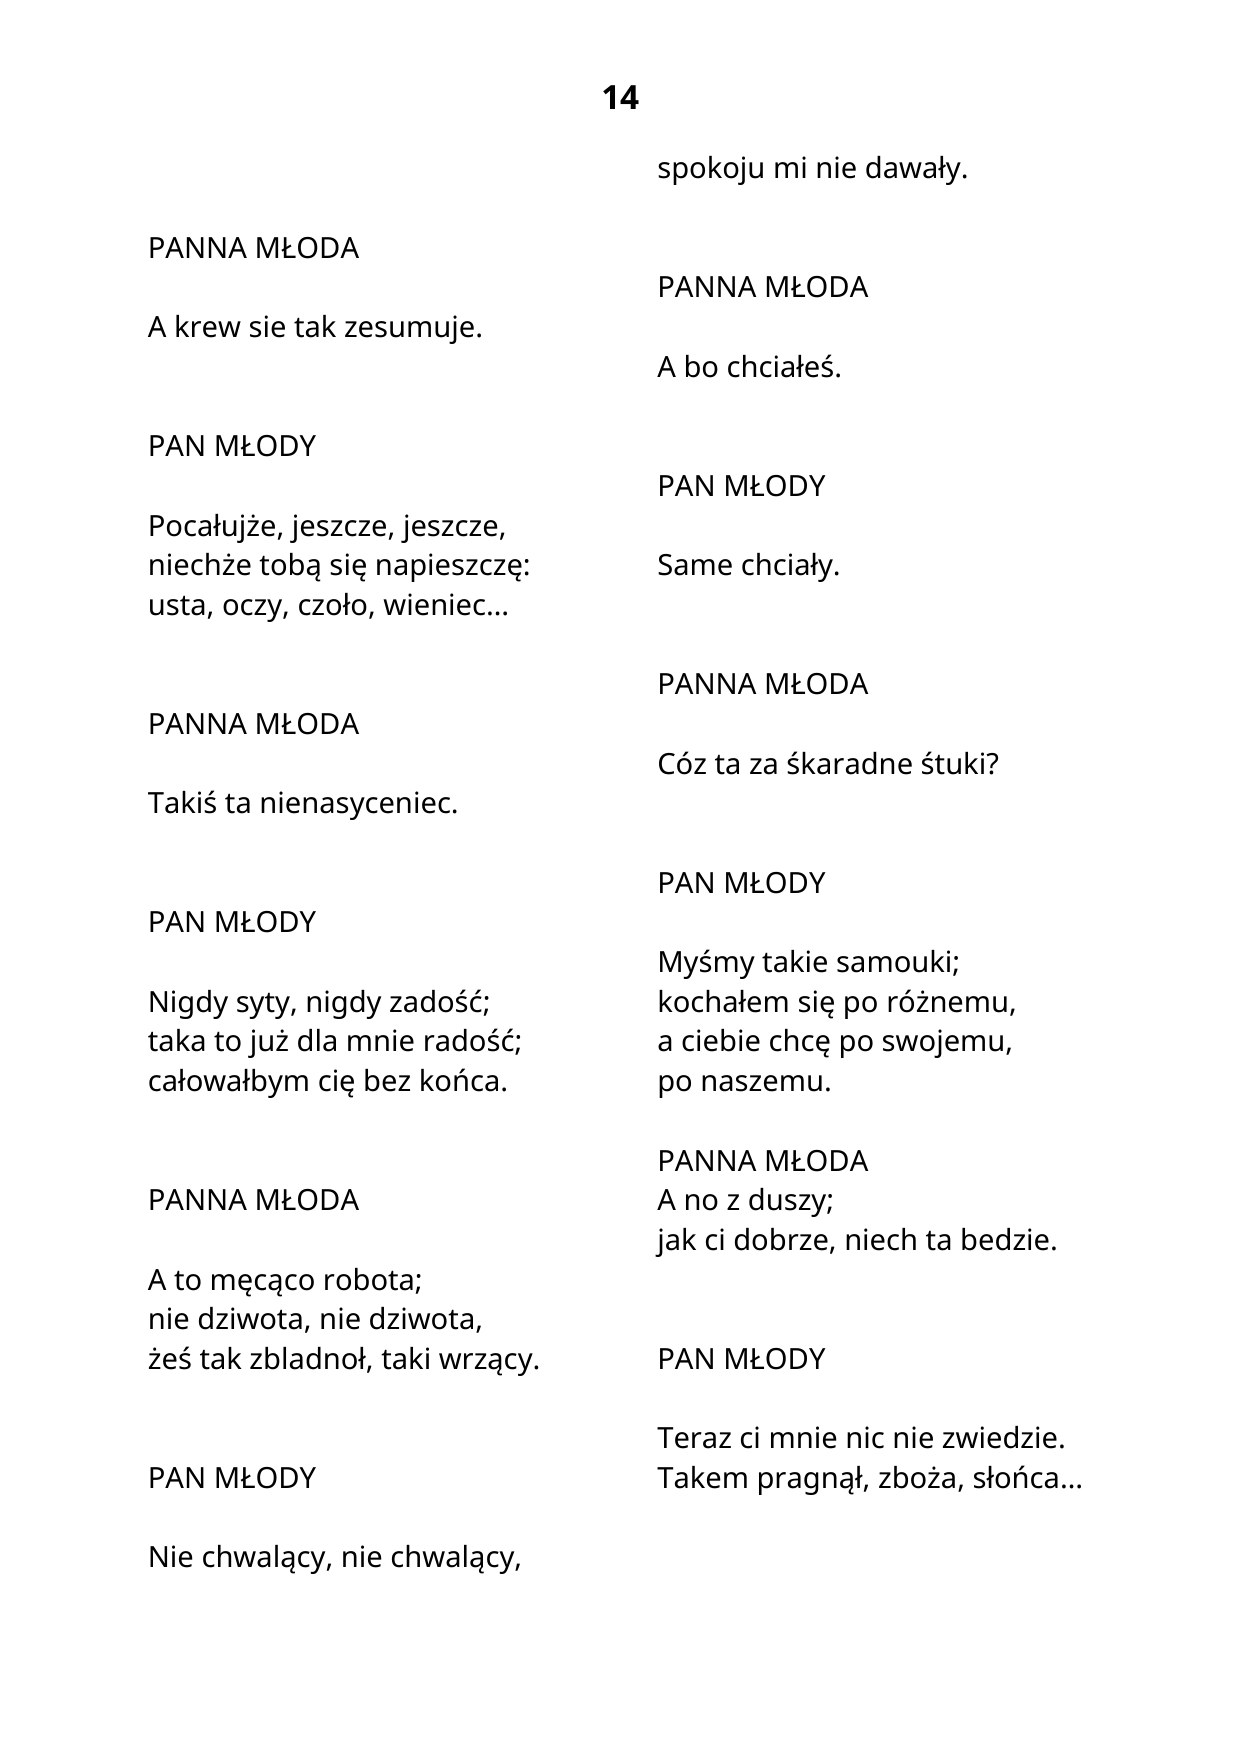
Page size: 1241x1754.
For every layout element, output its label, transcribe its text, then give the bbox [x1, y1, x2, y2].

text PAN MŁODY [148, 1457, 583, 1497]
text Myśmy takie samouki; [657, 941, 1093, 981]
text spokoju mi nie dawały. [657, 148, 1093, 187]
text a ciebie chcę po swojemu, [657, 1021, 1093, 1060]
text Pocałujże, jeszcze, jeszcze, [148, 505, 583, 544]
text A bo chciałeś. [657, 346, 1093, 386]
text nie dziwota, nie dziwota, [148, 1298, 583, 1338]
text A to męcąco robota; [148, 1259, 583, 1298]
text PANNA MŁODA [148, 703, 583, 743]
text Cóz ta za śkaradne śtuki? [657, 743, 1093, 783]
text niechże tobą się napieszczę: [148, 544, 583, 584]
text PAN MŁODY [657, 1338, 1093, 1378]
text PANNA MŁODA [148, 227, 583, 267]
text PANNA MŁODA [657, 1140, 1093, 1179]
text żeś tak zbladnoł, taki wrzący. [148, 1338, 583, 1378]
text usta, oczy, czoło, wieniec… [148, 584, 583, 624]
text PANNA MŁODA [148, 1179, 583, 1219]
text taka to już dla mnie radość; [148, 1021, 583, 1060]
text Same chciały. [657, 544, 1093, 584]
text jak ci dobrze, niech ta bedzie. [657, 1219, 1093, 1259]
text Takem pragnął, zboża, słońca… [657, 1457, 1093, 1497]
text PAN MŁODY [657, 862, 1093, 902]
text Teraz ci mnie nic nie zwiedzie. [657, 1418, 1093, 1457]
text całowałbym cię bez końca. [148, 1060, 583, 1100]
text Nie chwalący, nie chwalący, [148, 1537, 583, 1576]
text PANNA MŁODA [657, 663, 1093, 703]
text A no z duszy; [657, 1179, 1093, 1219]
text Nigdy syty, nigdy zadość; [148, 981, 583, 1021]
text po naszemu. [657, 1060, 1093, 1100]
text PAN MŁODY [148, 902, 583, 941]
text PAN MŁODY [657, 465, 1093, 505]
text Takiś ta nienasyceniec. [148, 783, 583, 822]
text kochałem się po różnemu, [657, 981, 1093, 1021]
text A krew sie tak zesumuje. [148, 306, 583, 346]
text PANNA MŁODA [657, 267, 1093, 306]
text PAN MŁODY [148, 425, 583, 465]
